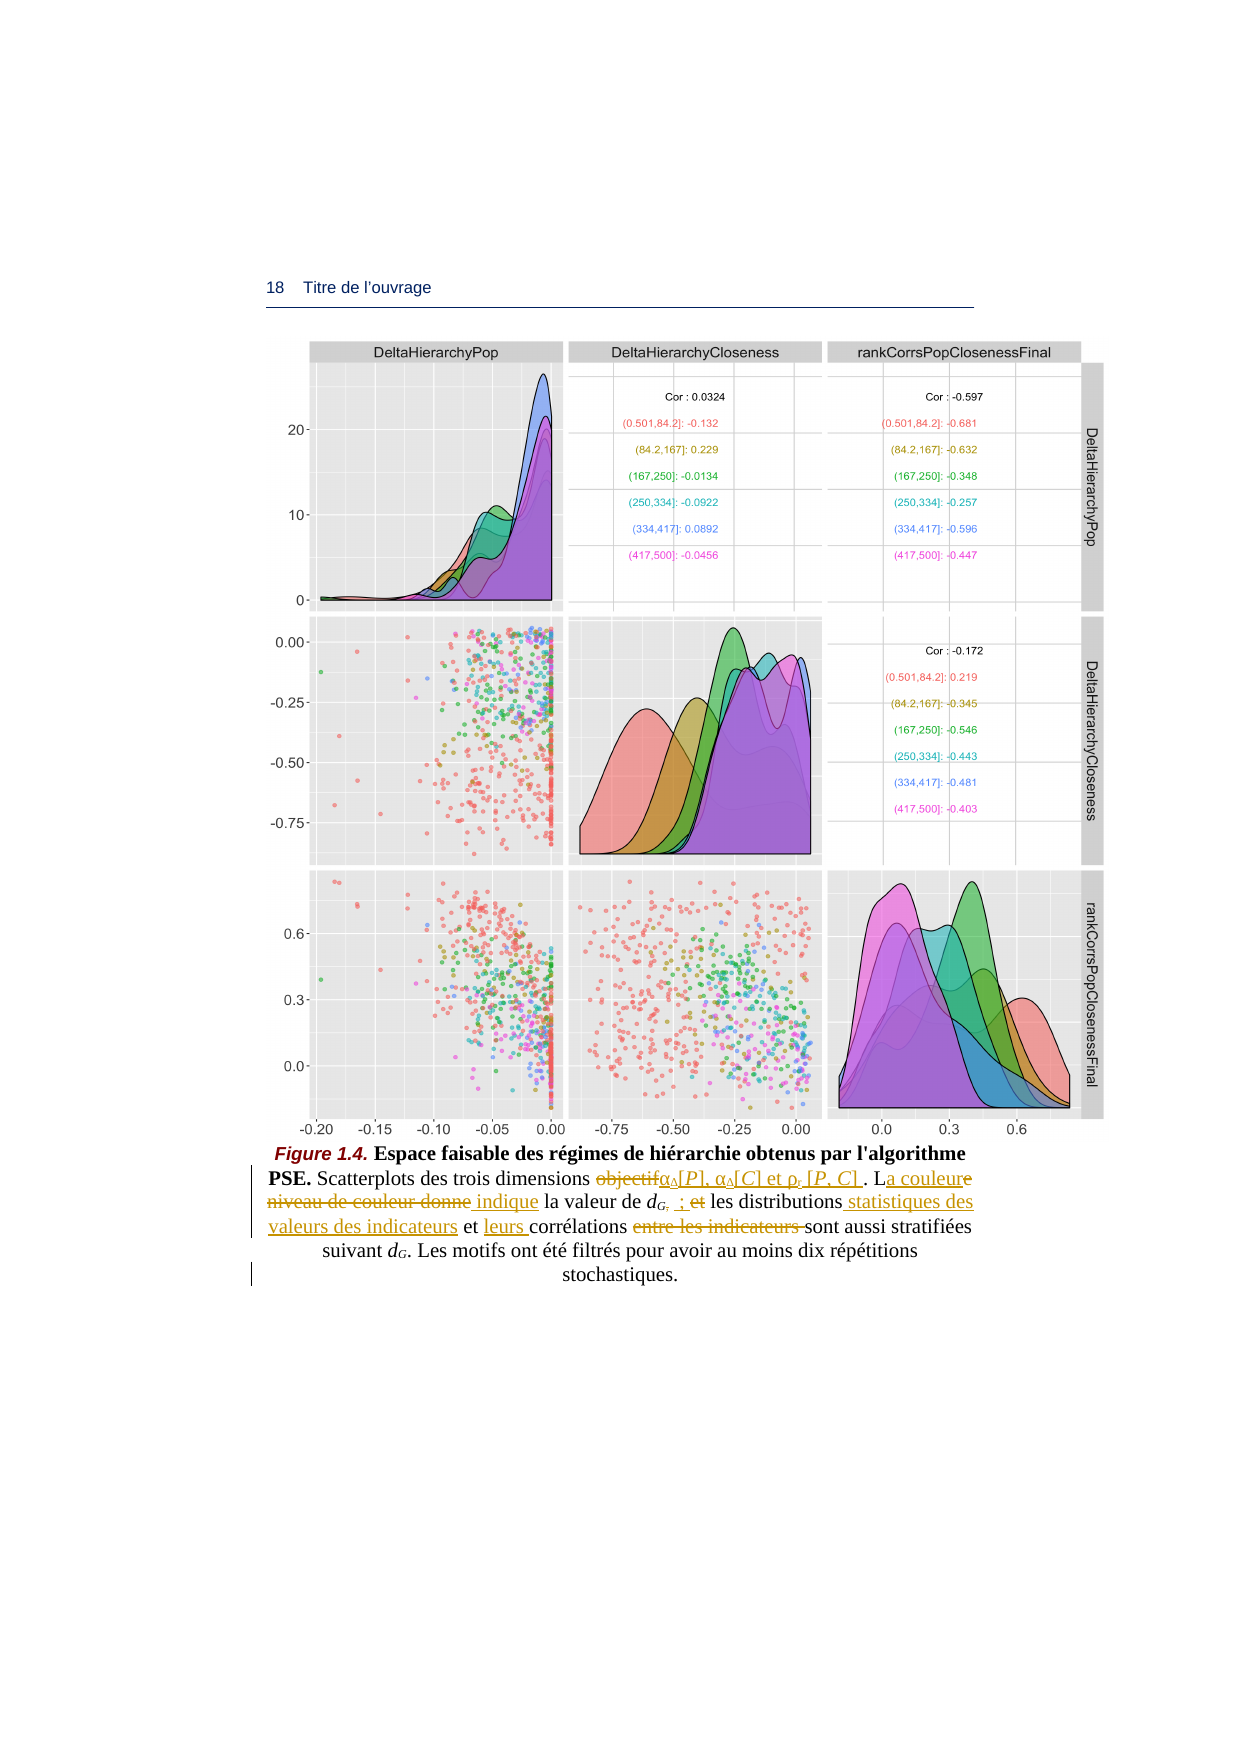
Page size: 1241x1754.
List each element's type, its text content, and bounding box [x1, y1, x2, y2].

picture [265, 336, 1109, 1142]
text Figure 1.4. Espace faisable des régimes de hiérarchie obtenus par l'algorithme PSE. Scatterplots des trois dimensions αΔ[P], αΔ[C] et ρr [P, C] . La couleur indique la valeur de dG ; les distributions statistiques des valeurs des indicateurs et leurs corrélations sont aussi stratifiées suivant dG. Les motifs ont été filtrés pour avoir au moins dix répétitions stochastiques. [266, 1142, 974, 1286]
